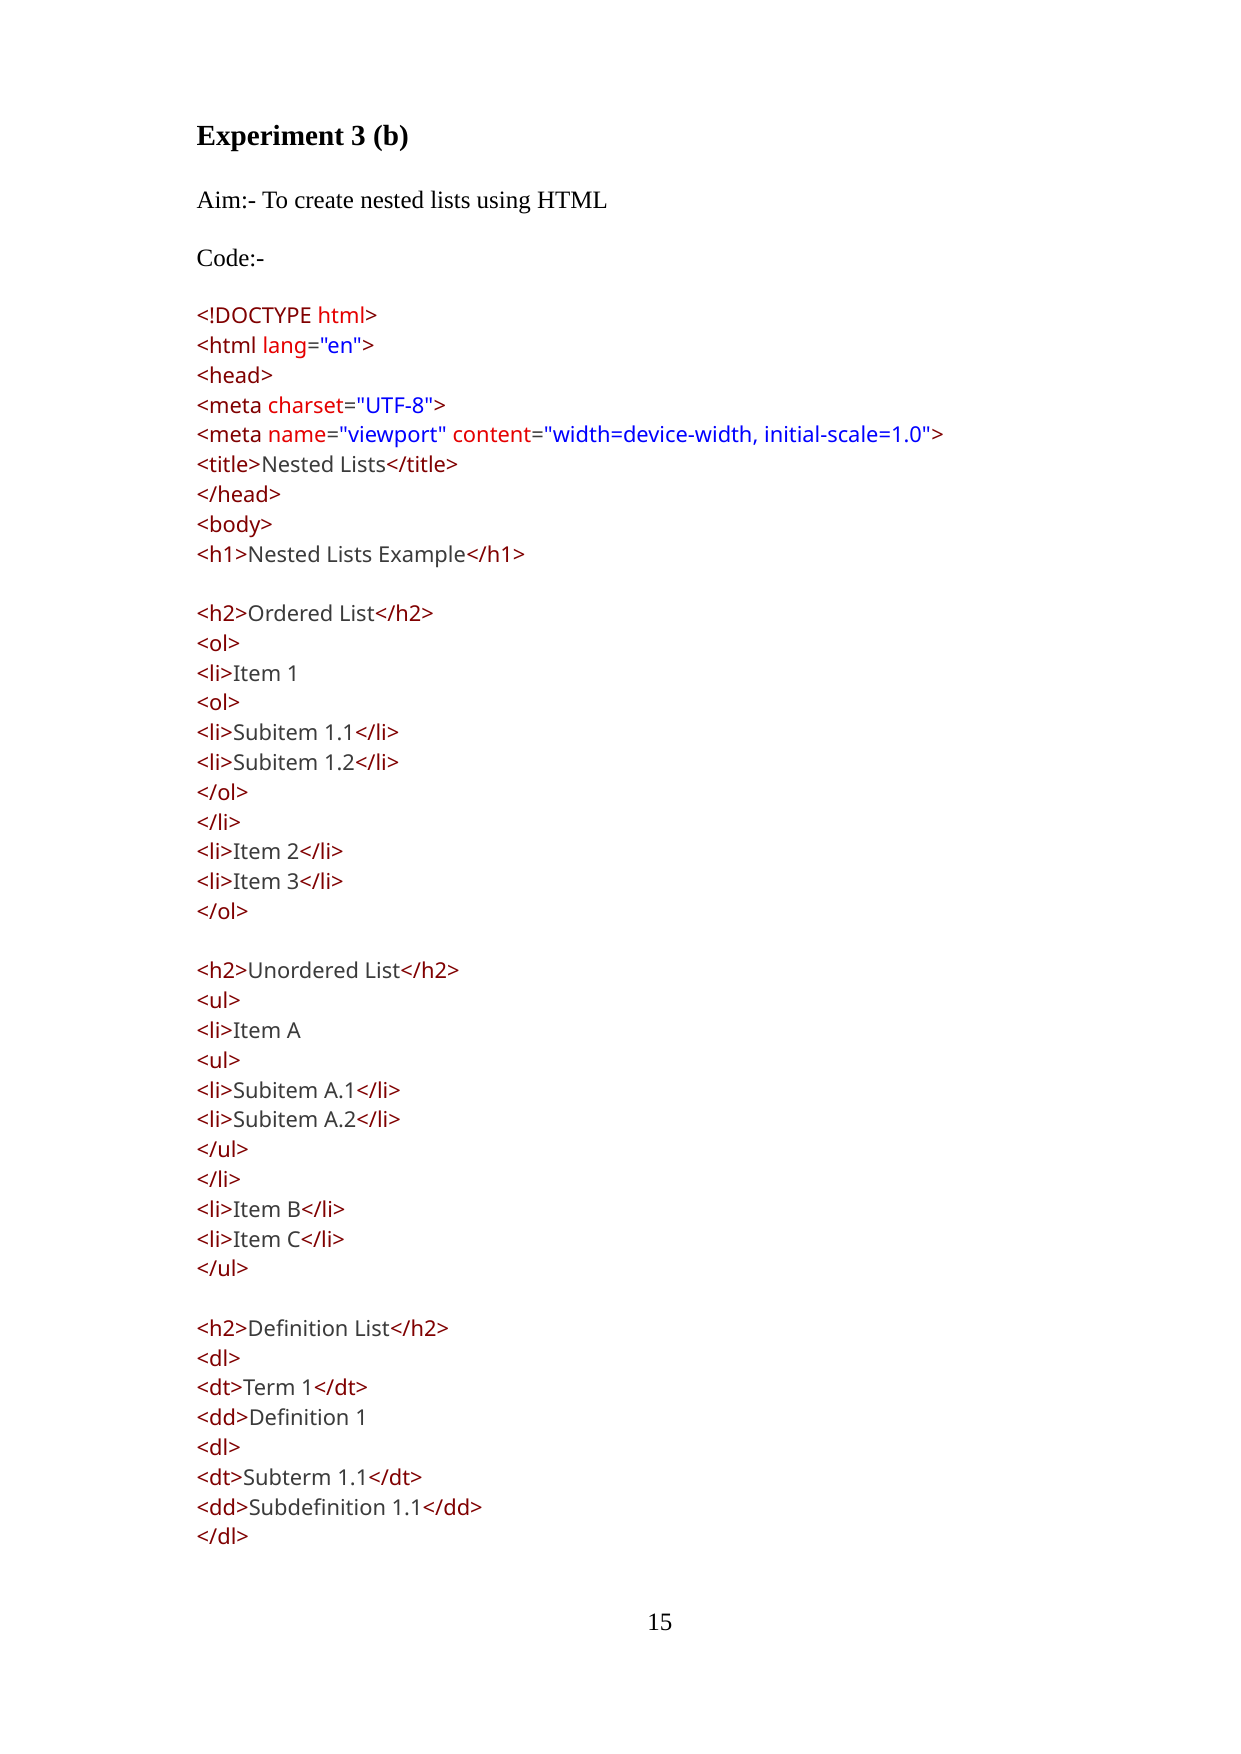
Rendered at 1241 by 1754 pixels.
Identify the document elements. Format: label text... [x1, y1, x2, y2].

text <li>Item 1 [196, 658, 1122, 687]
text <li>Item 2</li> [196, 836, 1122, 866]
text </head> [196, 479, 1122, 509]
text <html lang="en"> [196, 330, 1122, 360]
text </ol> [196, 777, 1122, 807]
text <h1>Nested Lists Example</h1> [196, 538, 1122, 568]
text <ul> [196, 985, 1122, 1015]
text <!DOCTYPE html> [196, 300, 1122, 330]
text <h2>Unordered List</h2> [196, 955, 1122, 985]
text <dd>Subdefinition 1.1</dd> [196, 1492, 1122, 1521]
text </ul> [196, 1134, 1122, 1164]
text <head> [196, 360, 1122, 389]
text </ul> [196, 1253, 1122, 1283]
text <li>Subitem A.2</li> [196, 1104, 1122, 1134]
text <ol> [196, 628, 1122, 658]
text </li> [196, 1164, 1122, 1194]
text <dl> [196, 1432, 1122, 1462]
text <title>Nested Lists</title> [196, 449, 1122, 479]
text <li>Subitem 1.2</li> [196, 747, 1122, 777]
text <li>Subitem 1.1</li> [196, 717, 1122, 747]
text <dl> [196, 1343, 1122, 1372]
text <li>Item A [196, 1015, 1122, 1045]
text <li>Subitem A.1</li> [196, 1074, 1122, 1104]
text Experiment 3 (b) [196, 118, 1122, 152]
text Code:- [196, 243, 1122, 271]
text <li>Item 3</li> [196, 866, 1122, 896]
text <dt>Term 1</dt> [196, 1372, 1122, 1402]
text </ol> [196, 896, 1122, 926]
text <dt>Subterm 1.1</dt> [196, 1462, 1122, 1492]
text <ol> [196, 687, 1122, 717]
text </dl> [196, 1521, 1122, 1551]
text </li> [196, 807, 1122, 836]
text <body> [196, 509, 1122, 538]
text <li>Item C</li> [196, 1223, 1122, 1253]
text <ul> [196, 1045, 1122, 1074]
text <li>Item B</li> [196, 1194, 1122, 1223]
text Aim:- To create nested lists using HTML [196, 185, 1122, 214]
text <meta charset="UTF-8"> [196, 389, 1122, 419]
text <h2>Definition List</h2> [196, 1313, 1122, 1343]
text <h2>Ordered List</h2> [196, 598, 1122, 628]
text <meta name="viewport" content="width=device-width, initial-scale=1.0"> [196, 419, 1122, 449]
text <dd>Definition 1 [196, 1402, 1122, 1432]
